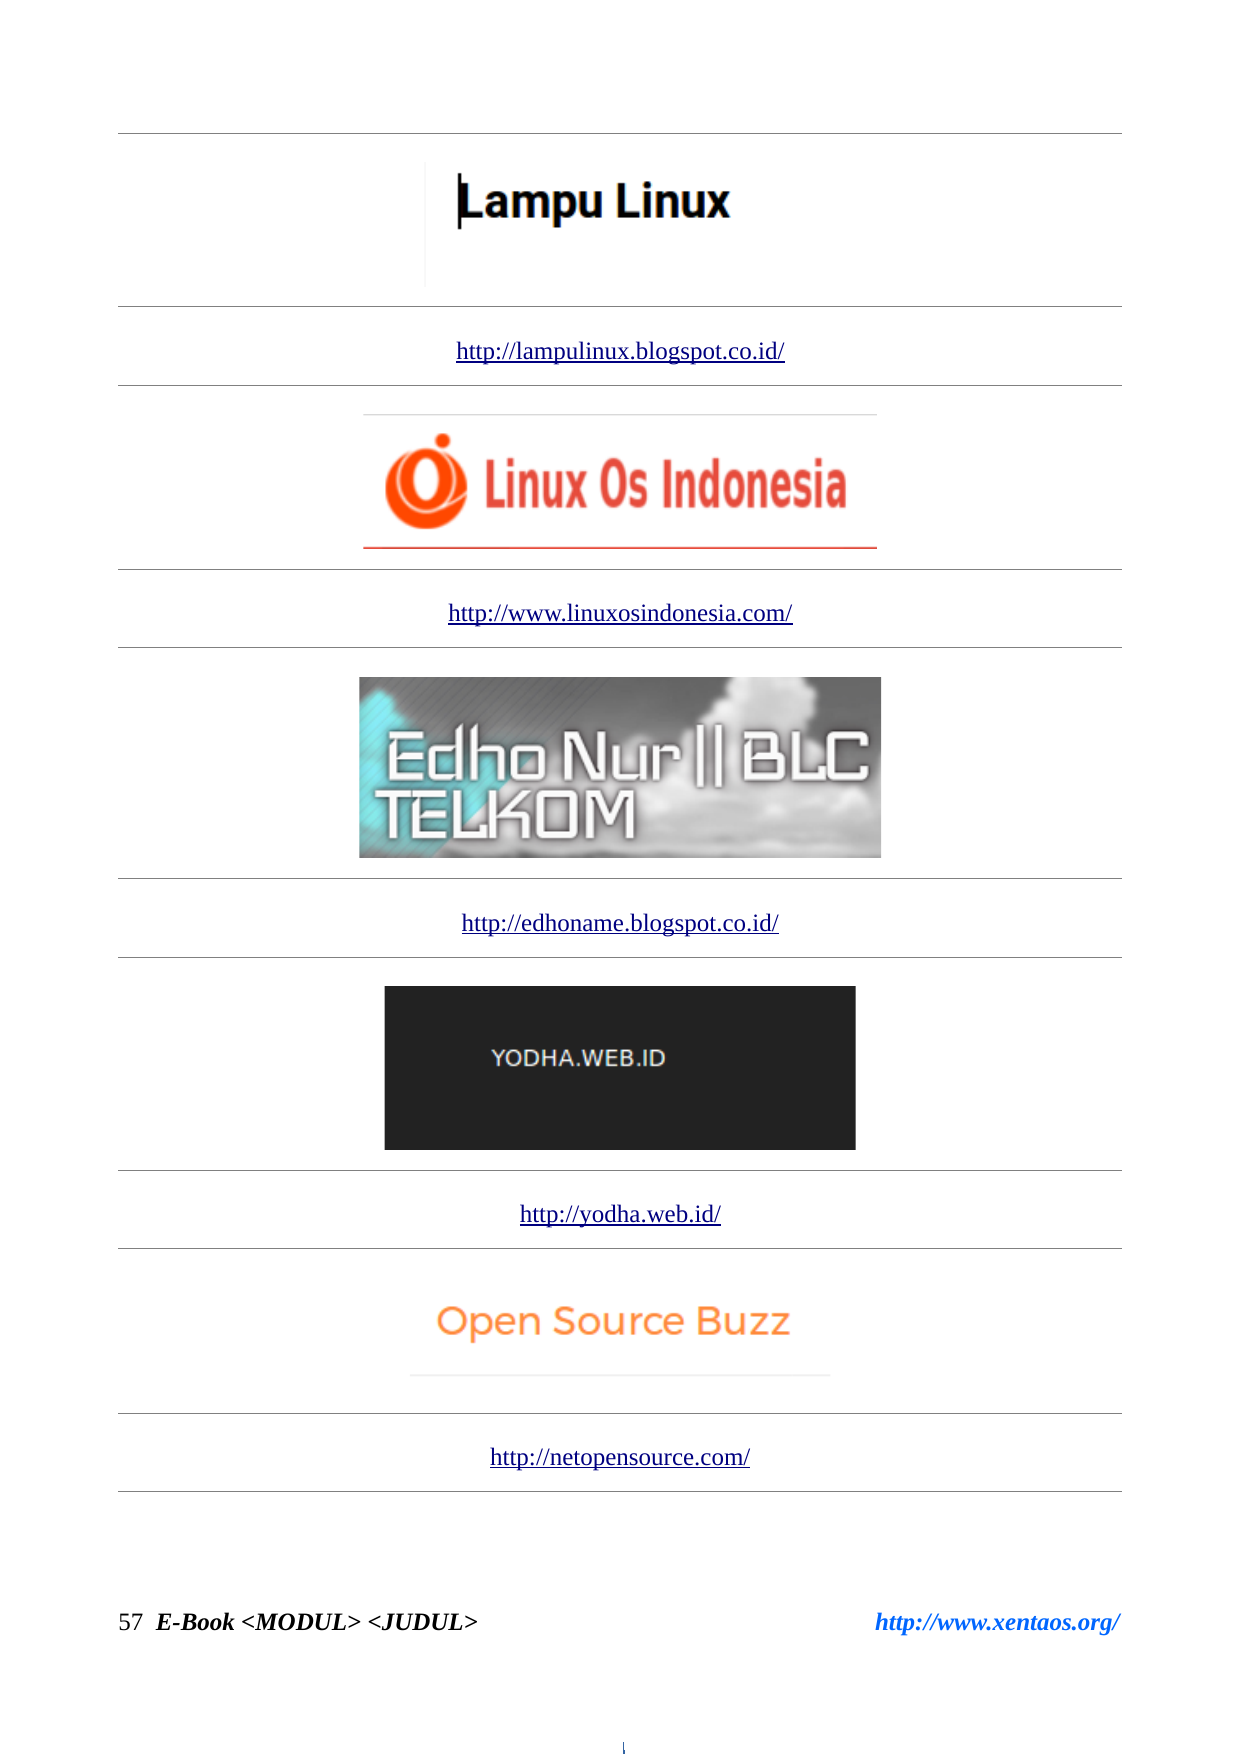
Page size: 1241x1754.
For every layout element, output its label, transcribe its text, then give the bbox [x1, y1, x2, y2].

picture [409, 1278, 831, 1393]
picture [424, 162, 816, 287]
picture [363, 414, 877, 549]
picture [384, 986, 856, 1150]
text http://yodha.web.id/ [118, 1199, 1122, 1228]
picture [359, 677, 882, 858]
text http://lampulinux.blogspot.co.id/ [118, 336, 1122, 365]
text http://edhoname.blogspot.co.id/ [118, 908, 1122, 937]
text http://netopensource.com/ [118, 1442, 1122, 1471]
text http://www.linuxosindonesia.com/ [118, 598, 1122, 627]
